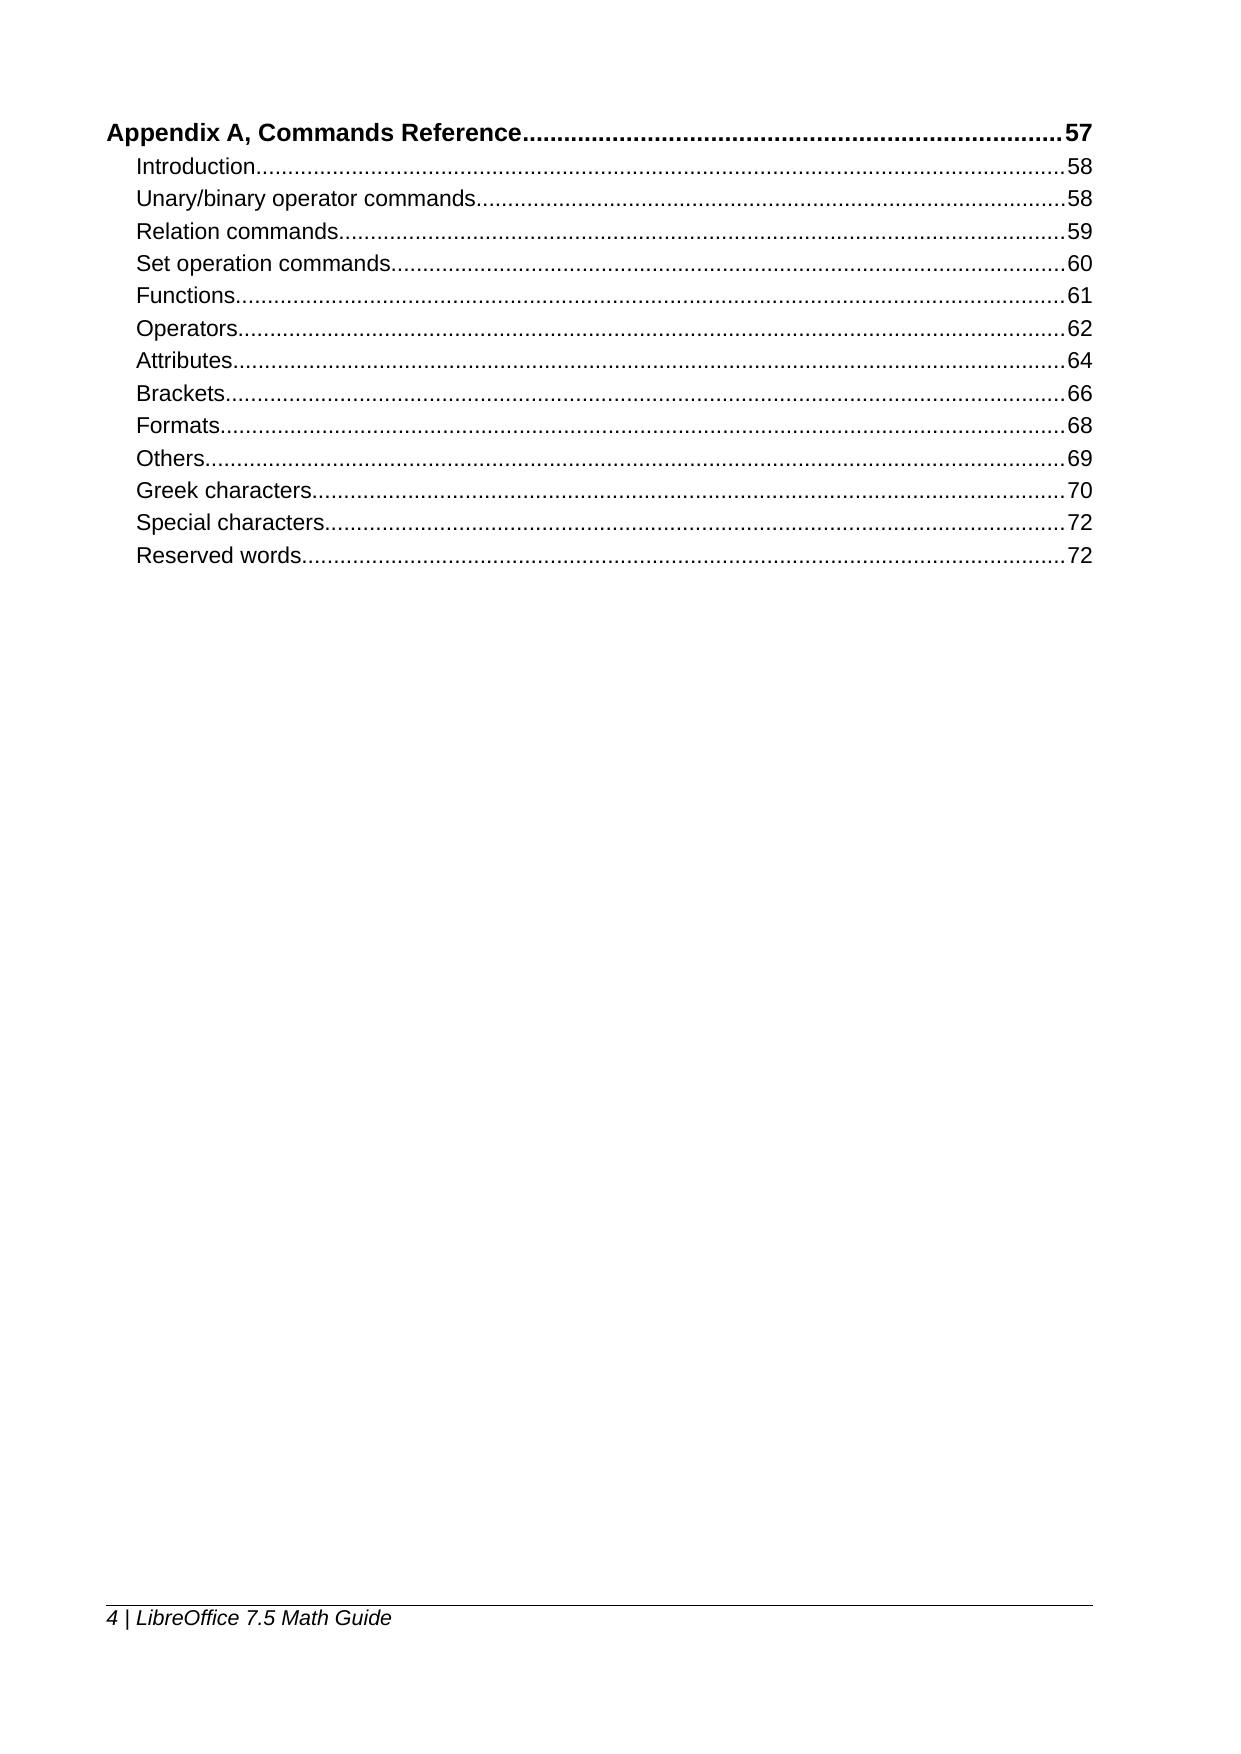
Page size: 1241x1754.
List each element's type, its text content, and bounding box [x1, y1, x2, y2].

text Brackets 66 [136, 380, 1093, 406]
text Relation commands 59 [136, 218, 1093, 244]
text Special characters 72 [136, 509, 1093, 536]
text Formats 68 [136, 412, 1093, 438]
text Set operation commands 60 [136, 250, 1093, 276]
text Unary/binary operator commands 58 [136, 185, 1093, 212]
text Attributes 64 [136, 347, 1093, 374]
text Introduction 58 [136, 153, 1093, 179]
text Appendix A, Commands Reference 57 [106, 118, 1093, 147]
text Others 69 [136, 444, 1093, 471]
text Greek characters 70 [136, 477, 1093, 503]
text Operators 62 [136, 315, 1093, 341]
text Reserved words 72 [136, 542, 1093, 568]
text Functions 61 [136, 282, 1093, 309]
